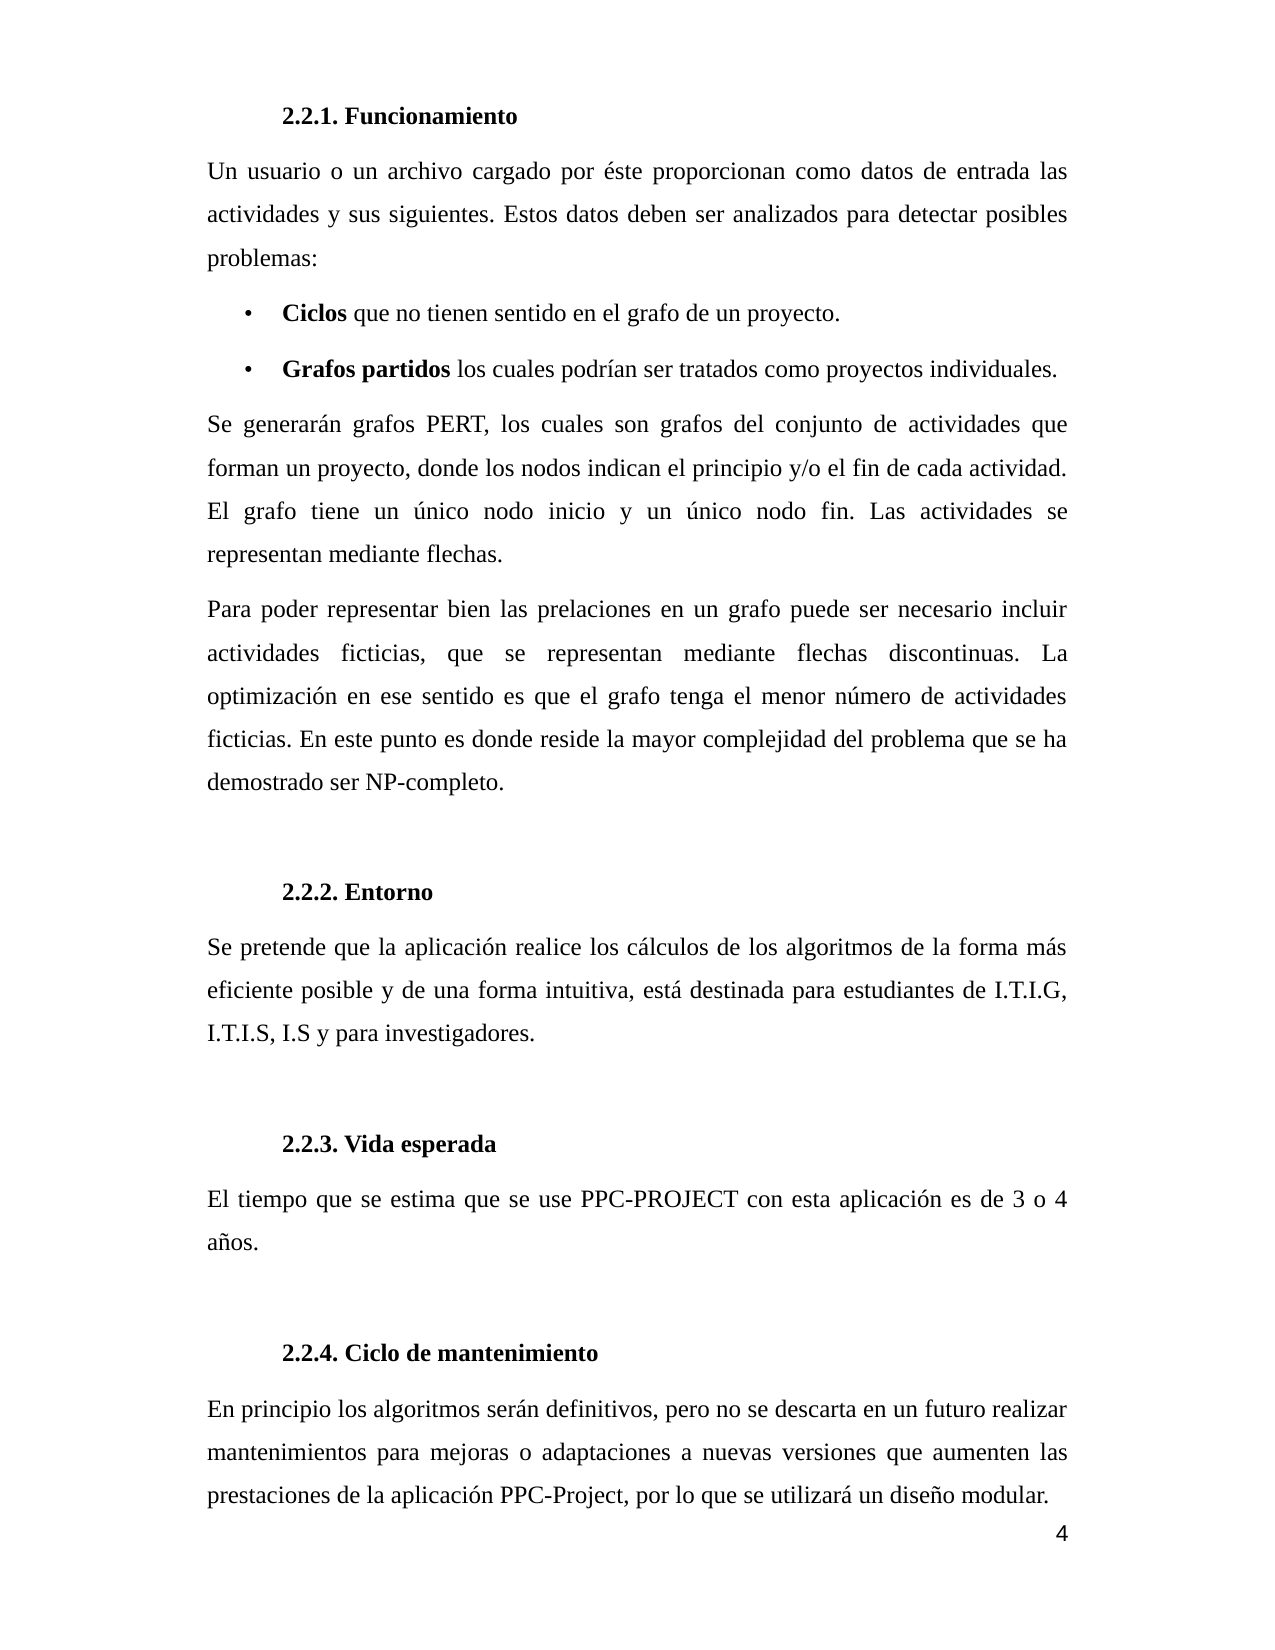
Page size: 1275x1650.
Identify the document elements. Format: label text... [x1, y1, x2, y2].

text 2.2.3. Vida esperada [207, 1129, 1068, 1157]
text Se generarán grafos PERT, los cuales son grafos del conjunto de actividades que forman un proyecto, donde los nodos indican el principio y/o el fin de cada actividad. El grafo tiene un único nodo inicio y un único nodo fin. Las actividades se representan mediante flechas. [207, 409, 1068, 568]
text Se pretende que la aplicación realice los cálculos de los algoritmos de la forma más eficiente posible y de una forma intuitiva, está destinada para estudiantes de I.T.I.G, I.T.I.S, I.S y para investigadores. [207, 932, 1068, 1047]
text En principio los algoritmos serán definitivos, pero no se descarta en un futuro realizar mantenimientos para mejoras o adaptaciones a nuevas versiones que aumenten las prestaciones de la aplicación PPC-Project, por lo que se utilizará un diseño modular. [207, 1394, 1068, 1509]
text El tiempo que se estima que se use PPC-PROJECT con esta aplicación es de 3 o 4 años. [207, 1184, 1068, 1256]
text Un usuario o un archivo cargado por éste proporcionan como datos de entrada las actividades y sus siguientes. Estos datos deben ser analizados para detectar posibles problemas: [207, 156, 1068, 271]
text Para poder representar bien las prelaciones en un grafo puede ser necesario incluir actividades ficticias, que se representan mediante flechas discontinuas. La optimización en ese sentido es que el grafo tenga el menor número de actividades ficticias. En este punto es donde reside la mayor complejidad del problema que se ha demostrado ser NP-completo. [207, 594, 1068, 796]
text 2.2.4. Ciclo de mantenimiento [207, 1338, 1068, 1367]
list Ciclos que no tienen sentido en el grafo de un proyecto. [244, 298, 1068, 327]
list Grafos partidos los cuales podrían ser tratados como proyectos individuales. [244, 354, 1068, 383]
text 2.2.2. Entorno [207, 877, 1068, 906]
text 2.2.1. Funcionamiento [207, 101, 1068, 130]
